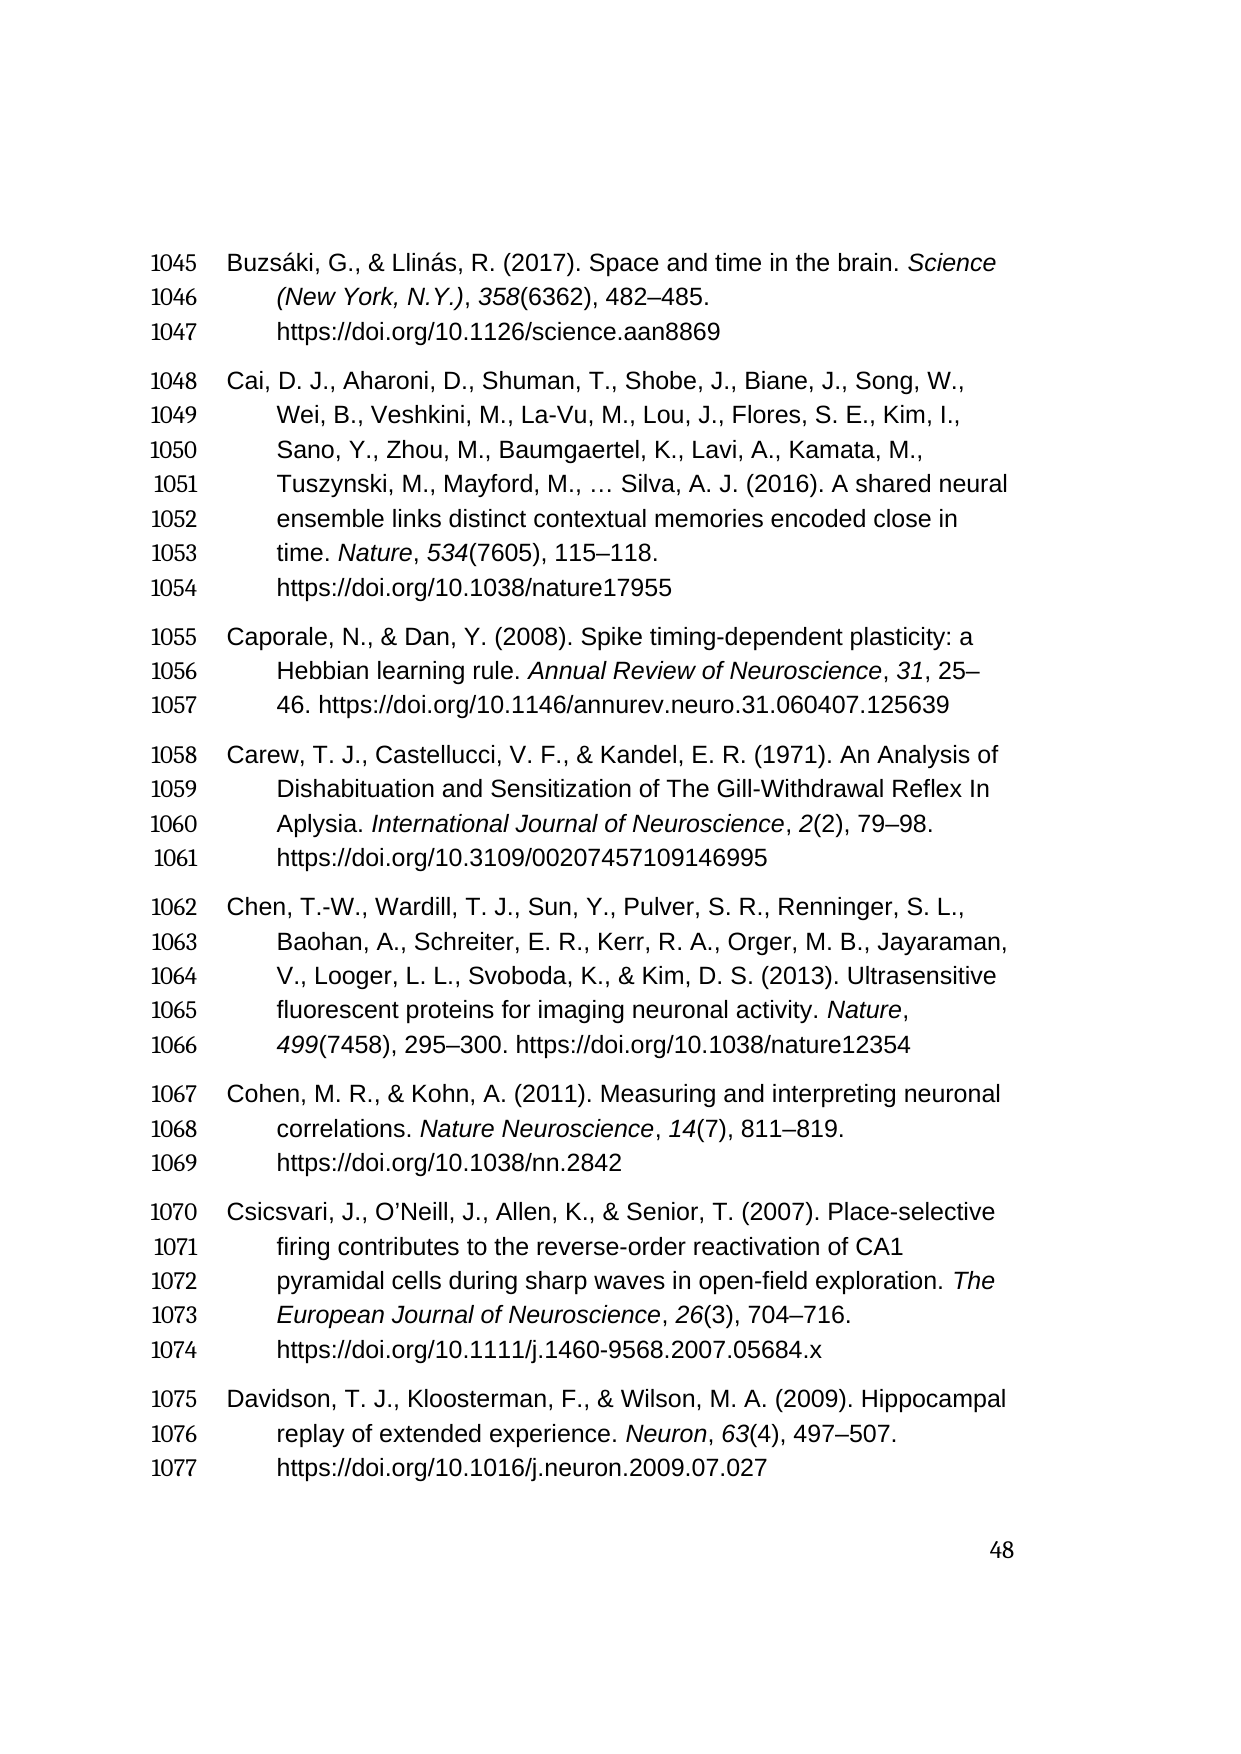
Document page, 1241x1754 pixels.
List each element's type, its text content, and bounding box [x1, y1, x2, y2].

text Cai, D. J., Aharoni, D., Shuman, T., Shobe, J., Biane, J., Song, W., Wei, B., Veshkini, M., La-Vu, M., Lou, J., Flores, S. E., Kim, I., Sano, Y., Zhou, M., Baumgaertel, K., Lavi, A., Kamata, M., Tuszynski, M., Mayford, M., … Silva, A. J. (2016). A shared neural ensemble links distinct contextual memories encoded close in time. Nature, 534(7605), 115–118. https://doi.org/10.1038/nature17955 [226, 366, 1014, 601]
text Csicsvari, J., O’Neill, J., Allen, K., & Senior, T. (2007). Place-selective firing contributes to the reverse-order reactivation of CA1 pyramidal cells during sharp waves in open-field exploration. The European Journal of Neuroscience, 26(3), 704–716. https://doi.org/10.1111/j.1460-9568.2007.05684.x [226, 1197, 1014, 1364]
text Carew, T. J., Castellucci, V. F., & Kandel, E. R. (1971). An Analysis of Dishabituation and Sensitization of The Gill-Withdrawal Reflex In Aplysia. International Journal of Neuroscience, 2(2), 79–98. https://doi.org/10.3109/00207457109146995 [226, 739, 1014, 872]
text Buzsáki, G., & Llinás, R. (2017). Space and time in the brain. Science (New York, N.Y.), 358(6362), 482–485. https://doi.org/10.1126/science.aan8869 [226, 248, 1014, 345]
text Caporale, N., & Dan, Y. (2008). Spike timing-dependent plasticity: a Hebbian learning rule. Annual Review of Neuroscience, 31, 25–46. https://doi.org/10.1146/annurev.neuro.31.060407.125639 [226, 622, 1014, 719]
text Davidson, T. J., Kloosterman, F., & Wilson, M. A. (2009). Hippocampal replay of extended experience. Neuron, 63(4), 497–507. https://doi.org/10.1016/j.neuron.2009.07.027 [226, 1384, 1014, 1482]
text Chen, T.-W., Wardill, T. J., Sun, Y., Pulver, S. R., Renninger, S. L., Baohan, A., Schreiter, E. R., Kerr, R. A., Orger, M. B., Jayaraman, V., Looger, L. L., Svoboda, K., & Kim, D. S. (2013). Ultrasensitive fluorescent proteins for imaging neuronal activity. Nature, 499(7458), 295–300. https://doi.org/10.1038/nature12354 [226, 892, 1014, 1059]
text Cohen, M. R., & Kohn, A. (2011). Measuring and interpreting neuronal correlations. Nature Neuroscience, 14(7), 811–819. https://doi.org/10.1038/nn.2842 [226, 1079, 1014, 1177]
